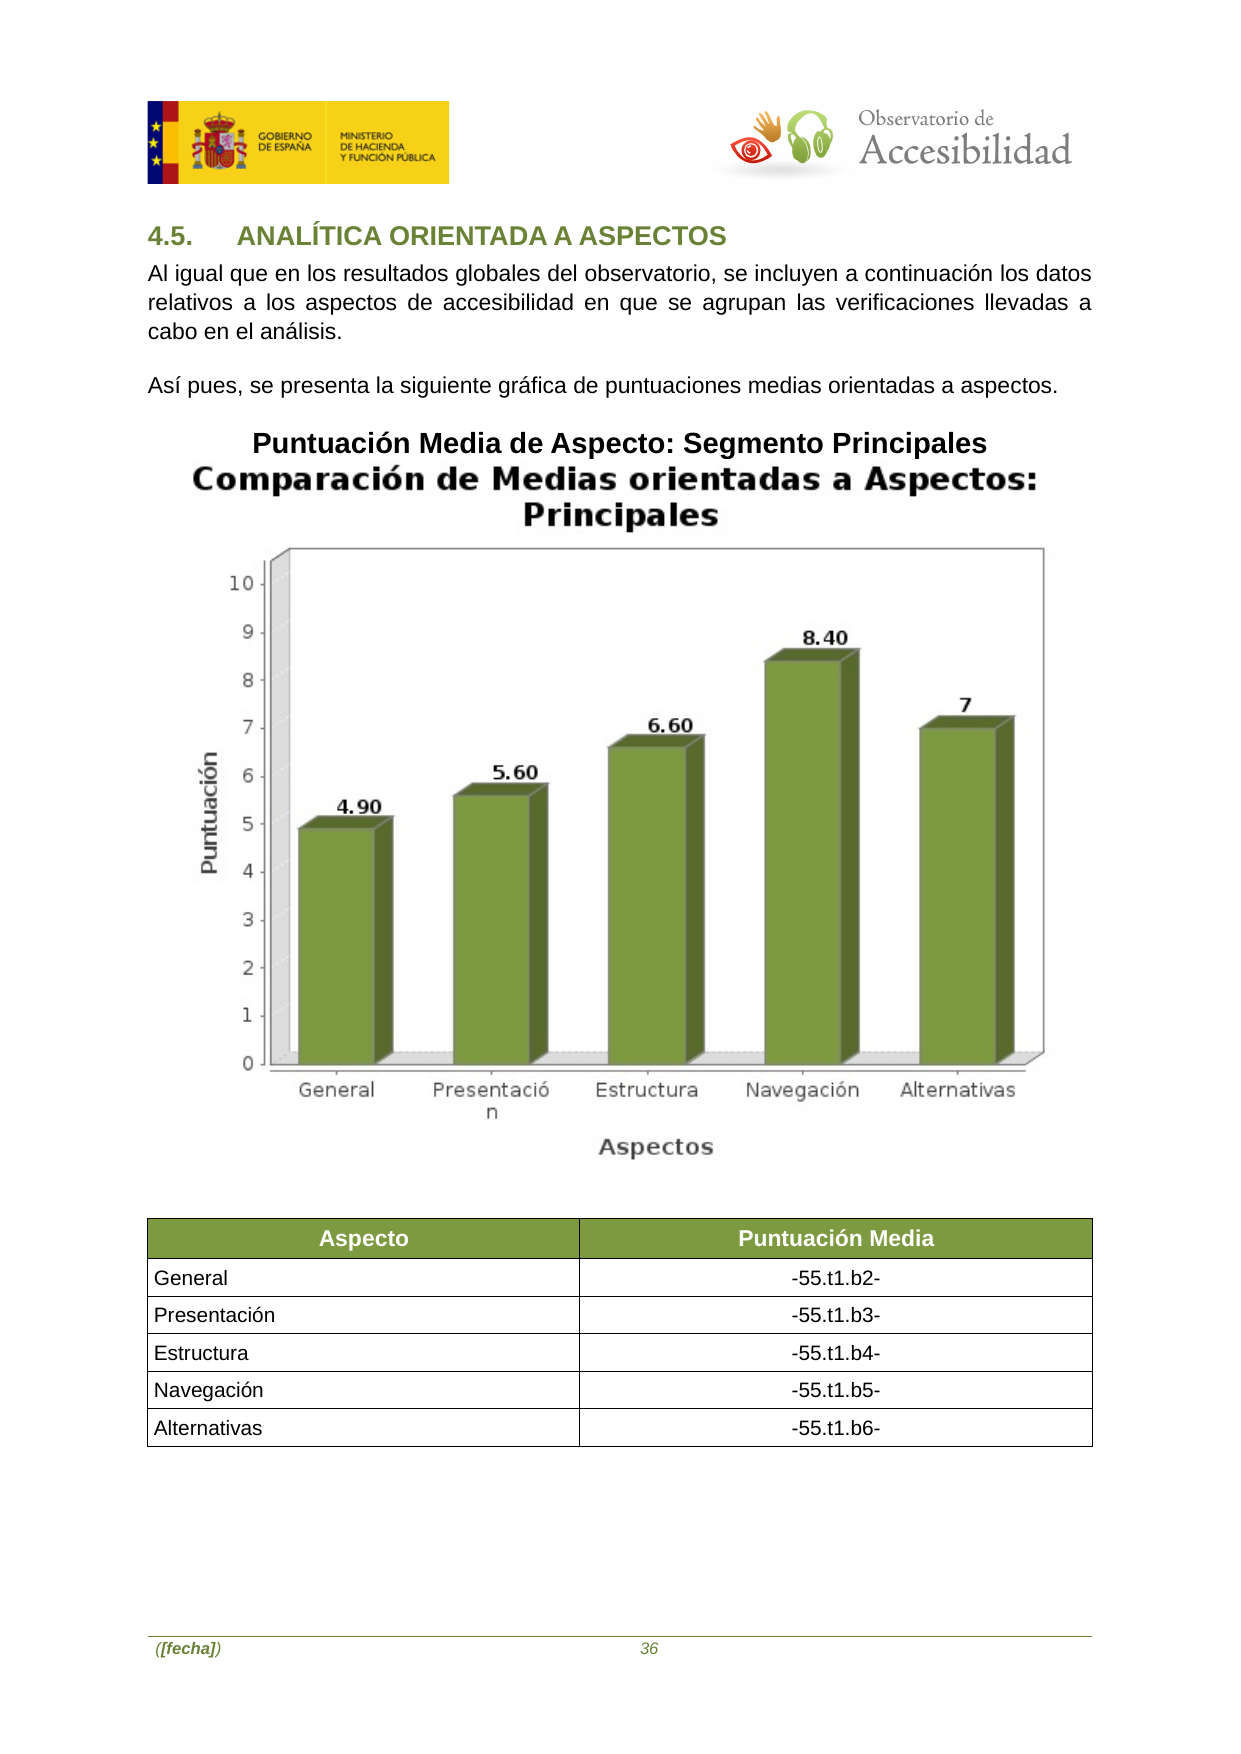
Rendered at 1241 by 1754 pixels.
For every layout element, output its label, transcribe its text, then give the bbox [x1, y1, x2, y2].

text Puntuación Media de Aspecto: Segmento Principales [148, 426, 1092, 460]
picture [147, 101, 450, 184]
table_cell -55.t1.b3- [580, 1297, 1092, 1333]
picture [178, 459, 1062, 1169]
table_cell Navegación [148, 1372, 579, 1408]
table_header Aspecto [148, 1219, 579, 1258]
table_cell -55.t1.b6- [580, 1409, 1092, 1446]
table_cell Alternativas [148, 1409, 579, 1446]
text Al igual que en los resultados globales del observatorio, se incluyen a continuación los datos relativos a los aspectos de accesibilidad en que se agrupan las verificaciones llevadas a cabo en el análisis. [148, 260, 1092, 344]
table_cell Estructura [148, 1334, 579, 1371]
table_cell -55.t1.b5- [580, 1372, 1092, 1408]
table_header Puntuación Media [580, 1219, 1092, 1258]
table_cell -55.t1.b4- [580, 1334, 1092, 1371]
table_cell -55.t1.b2- [580, 1259, 1092, 1296]
picture [710, 101, 1086, 184]
text Así pues, se presenta la siguiente gráfica de puntuaciones medias orientadas a aspectos. [148, 372, 1092, 398]
subtitle Analítica orientada a aspectos [148, 220, 1092, 251]
table_cell General [148, 1259, 579, 1296]
table_cell Presentación [148, 1297, 579, 1333]
